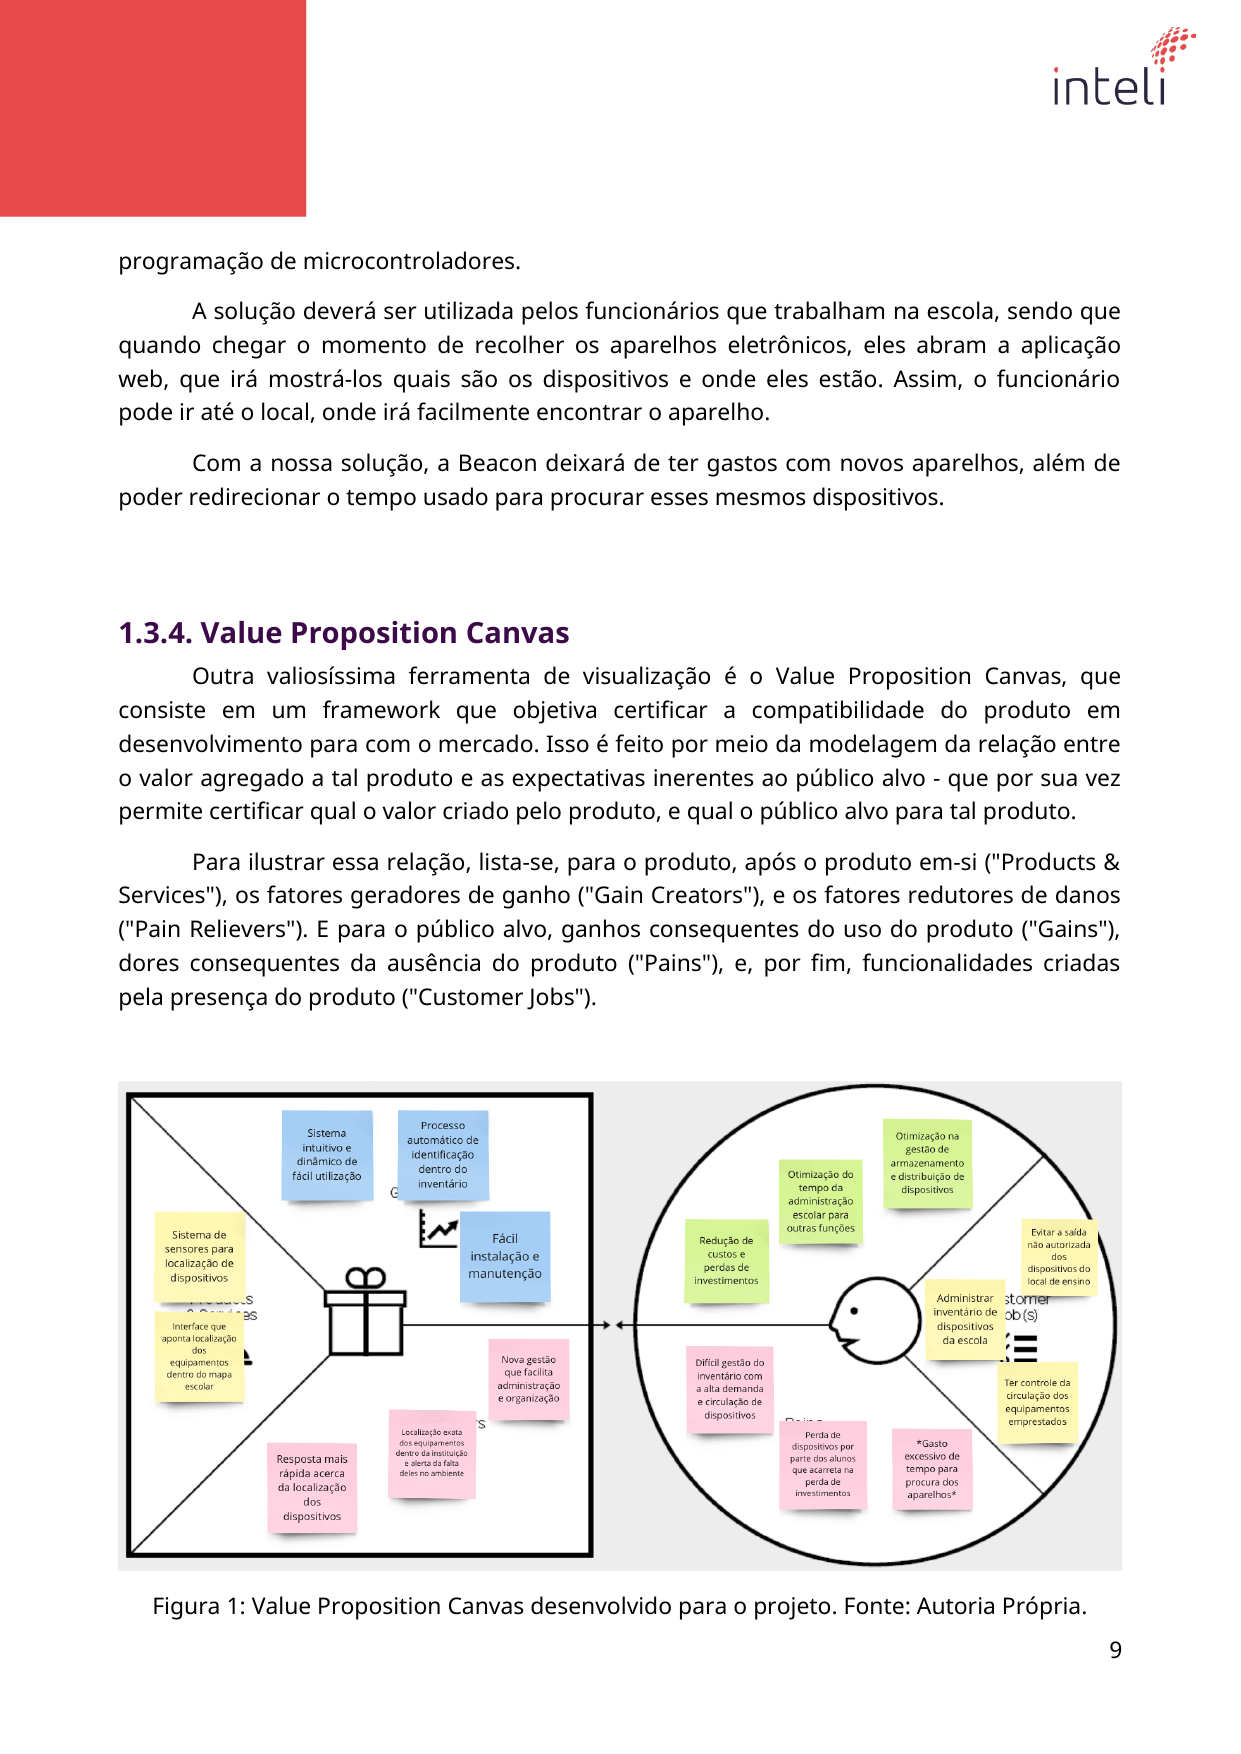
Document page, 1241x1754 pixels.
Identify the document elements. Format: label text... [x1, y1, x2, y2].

text Com a nossa solução, a Beacon deixará de ter gastos com novos aparelhos, além de poder redirecionar o tempo usado para procurar esses mesmos dispositivos. [118, 447, 1122, 512]
subtitle 1.3.4. Value Proposition Canvas [118, 612, 1122, 652]
text programação de microcontroladores. [118, 118, 1122, 276]
text Figura 1: Value Proposition Canvas desenvolvido para o projeto. Fonte: Autoria Própria. [118, 1590, 1122, 1621]
text Outra valiosíssima ferramenta de visualização é o Value Proposition Canvas, que consiste em um framework que objetiva certificar a compatibilidade do produto em desenvolvimento para com o mercado. Isso é feito por meio da modelagem da relação entre o valor agregado a tal produto e as expectativas inerentes ao público alvo - que por sua vez permite certificar qual o valor criado pelo produto, e qual o público alvo para tal produto. [118, 660, 1122, 826]
picture [0, 0, 307, 217]
picture [118, 1081, 1123, 1571]
picture [1054, 27, 1197, 105]
text Para ilustrar essa relação, lista-se, para o produto, após o produto em-si ("Products & Services"), os fatores geradores de ganho ("Gain Creators"), e os fatores redutores de danos ("Pain Relievers"). E para o público alvo, ganhos consequentes do uso do produto ("Gains"), dores consequentes da ausência do produto ("Pains"), e, por fim, funcionalidades criadas pela presença do produto ("Customer Jobs"). [118, 846, 1122, 1012]
text A solução deverá ser utilizada pelos funcionários que trabalham na escola, sendo que quando chegar o momento de recolher os aparelhos eletrônicos, eles abram a aplicação web, que irá mostrá-los quais são os dispositivos e onde eles estão. Assim, o funcionário pode ir até o local, onde irá facilmente encontrar o aparelho. [118, 295, 1122, 427]
